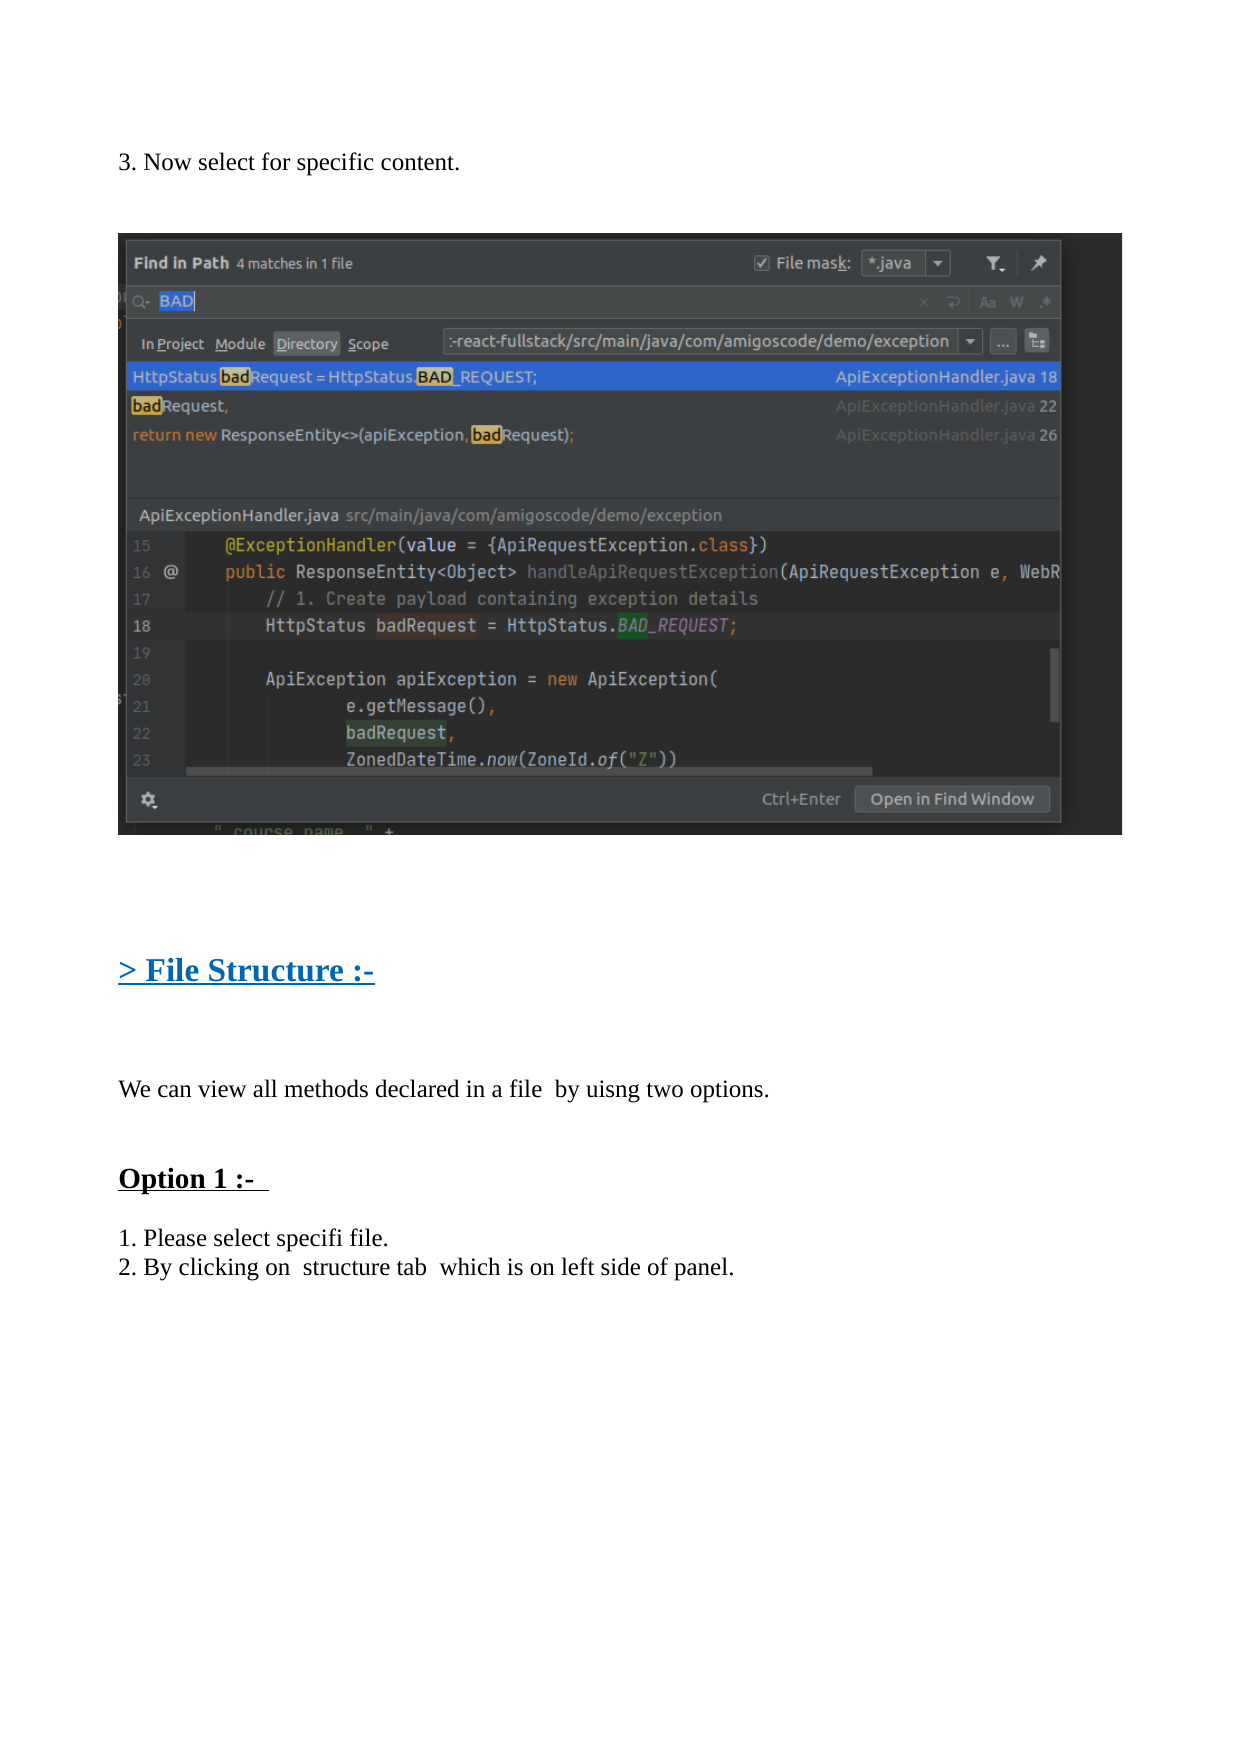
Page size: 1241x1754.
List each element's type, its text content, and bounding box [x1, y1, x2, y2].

text 3. Now select for specific content. [118, 147, 1122, 176]
text > File Structure :- [118, 950, 1122, 988]
text Option 1 :- [118, 1161, 1122, 1194]
text 2. By clicking on structure tab which is on left side of panel. [118, 1252, 1122, 1281]
text We can view all methods declared in a file by uisng two options. [118, 1074, 1122, 1103]
text 1. Please select specifi file. [118, 1223, 1122, 1252]
picture [118, 233, 1123, 835]
